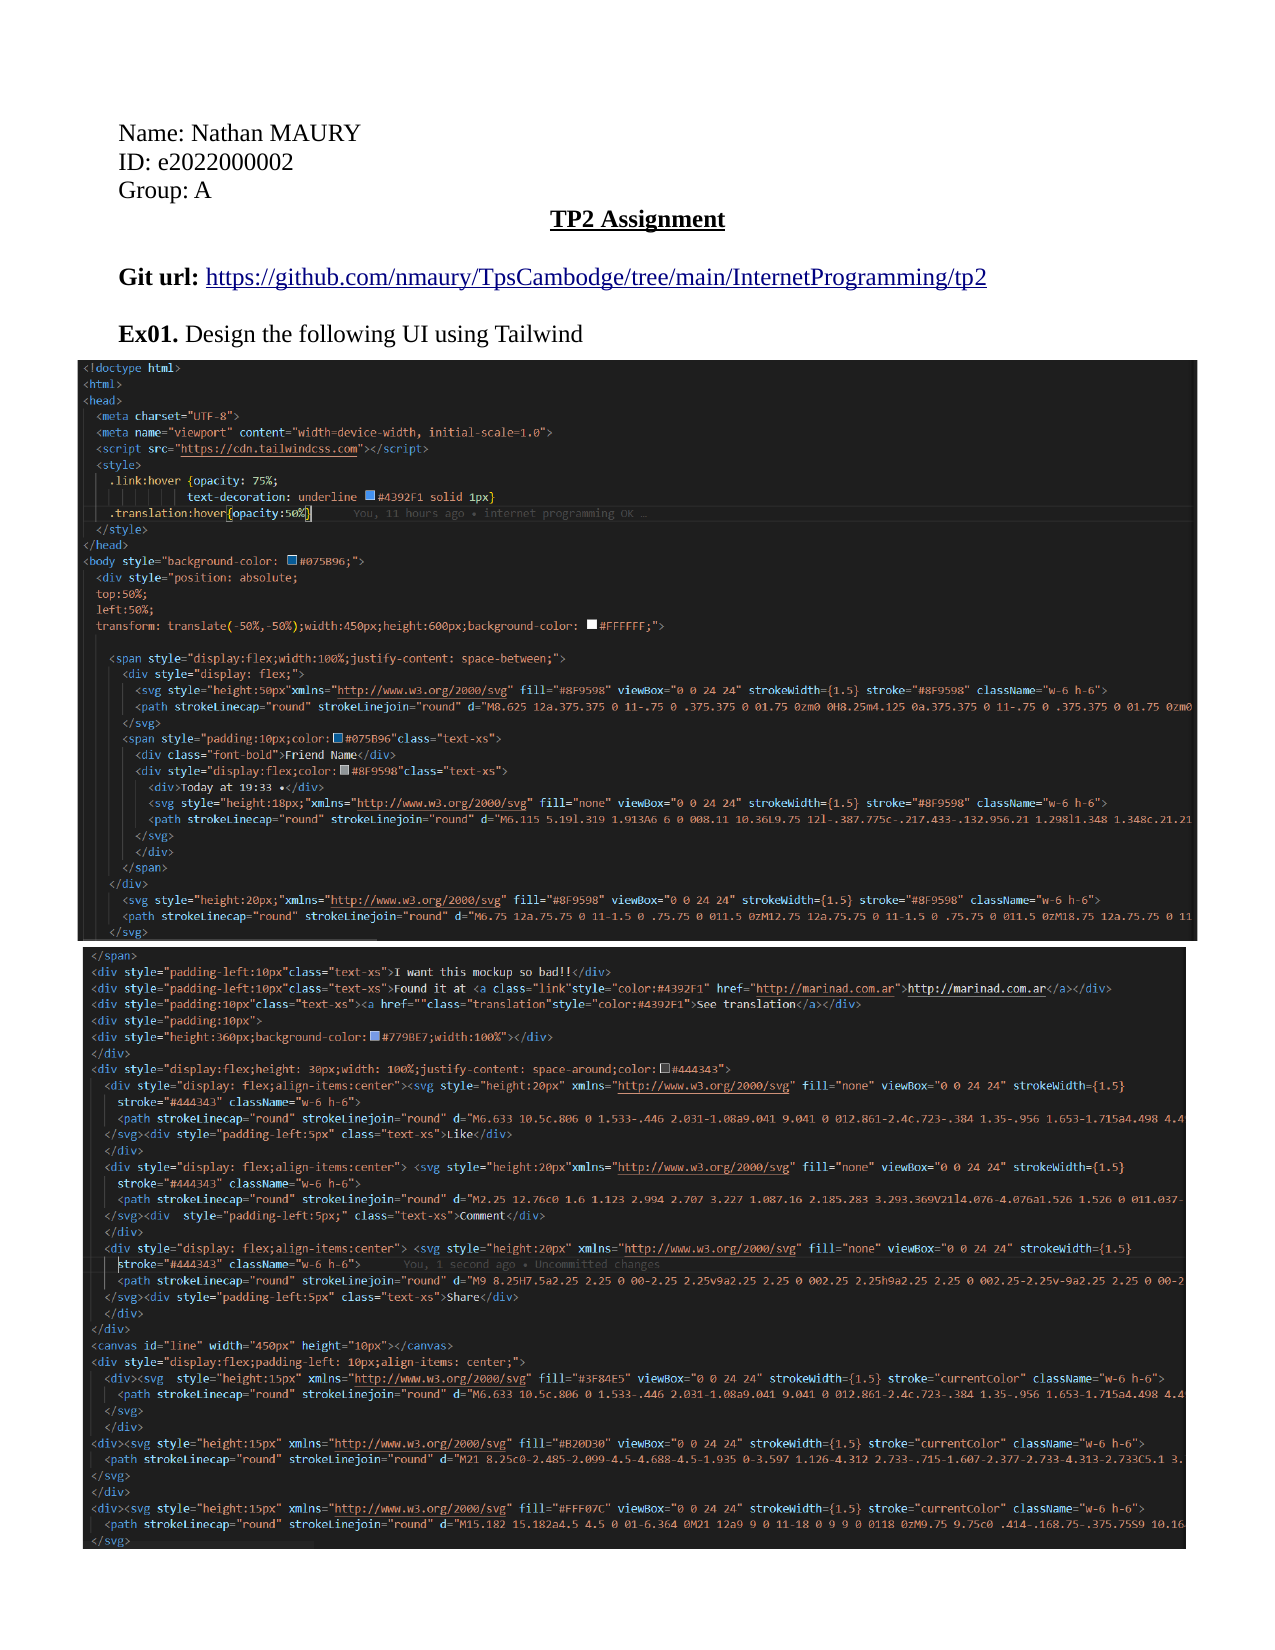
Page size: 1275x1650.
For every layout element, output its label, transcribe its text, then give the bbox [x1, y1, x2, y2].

picture [77, 360, 1198, 941]
text Git url: https://github.com/nmaury/TpsCambodge/tree/main/InternetProgramming/tp2 [118, 262, 1157, 291]
text ID: e2022000002 [118, 147, 1157, 176]
text Group: A [118, 176, 1157, 204]
text Ex01. Design the following UI using Tailwind [118, 319, 1157, 348]
text TP2 Assignment [118, 204, 1157, 233]
picture [82, 947, 1186, 1549]
text Name: Nathan MAURY [118, 118, 1157, 147]
